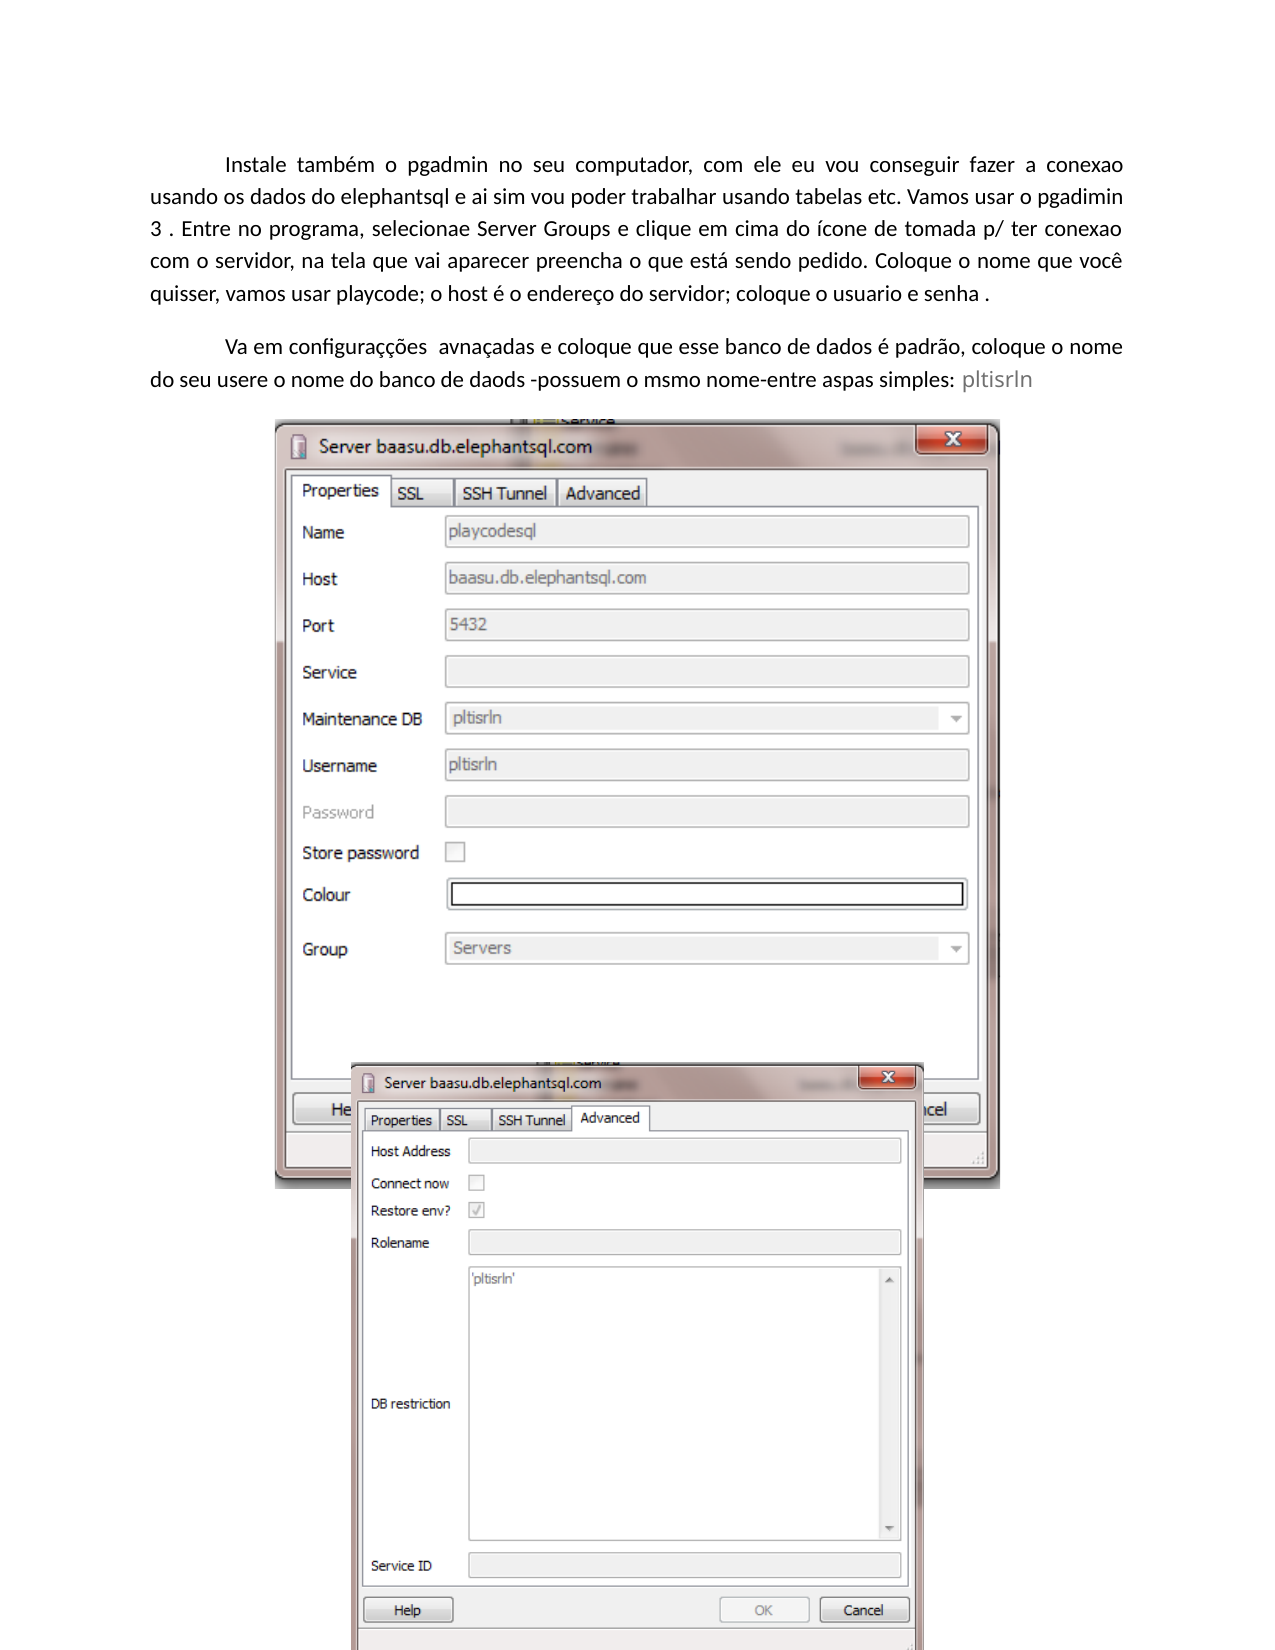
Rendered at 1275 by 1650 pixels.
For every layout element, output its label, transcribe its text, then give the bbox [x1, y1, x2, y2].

text Va em configuraçções avnaçadas e coloque que esse banco de dados é padrão, coloque o nome do seu usere o nome do banco de daods -possuem o msmo nome-entre aspas simples: pltisrln [150, 332, 1125, 394]
picture [274, 419, 1001, 1650]
text Instale também o pgadmin no seu computador, com ele eu vou conseguir fazer a conexao usando os dados do elephantsql e ai sim vou poder trabalhar usando tabelas etc. Vamos usar o pgadimin 3 . Entre no programa, selecionae Server Groups e clique em cima do ícone de tomada p/ ter conexao com o servidor, na tela que vai aparecer preencha o que está sendo pedido. Coloque o nome que você quisser, vamos usar playcode; o host é o endereço do servidor; coloque o usuario e senha . [150, 150, 1125, 307]
